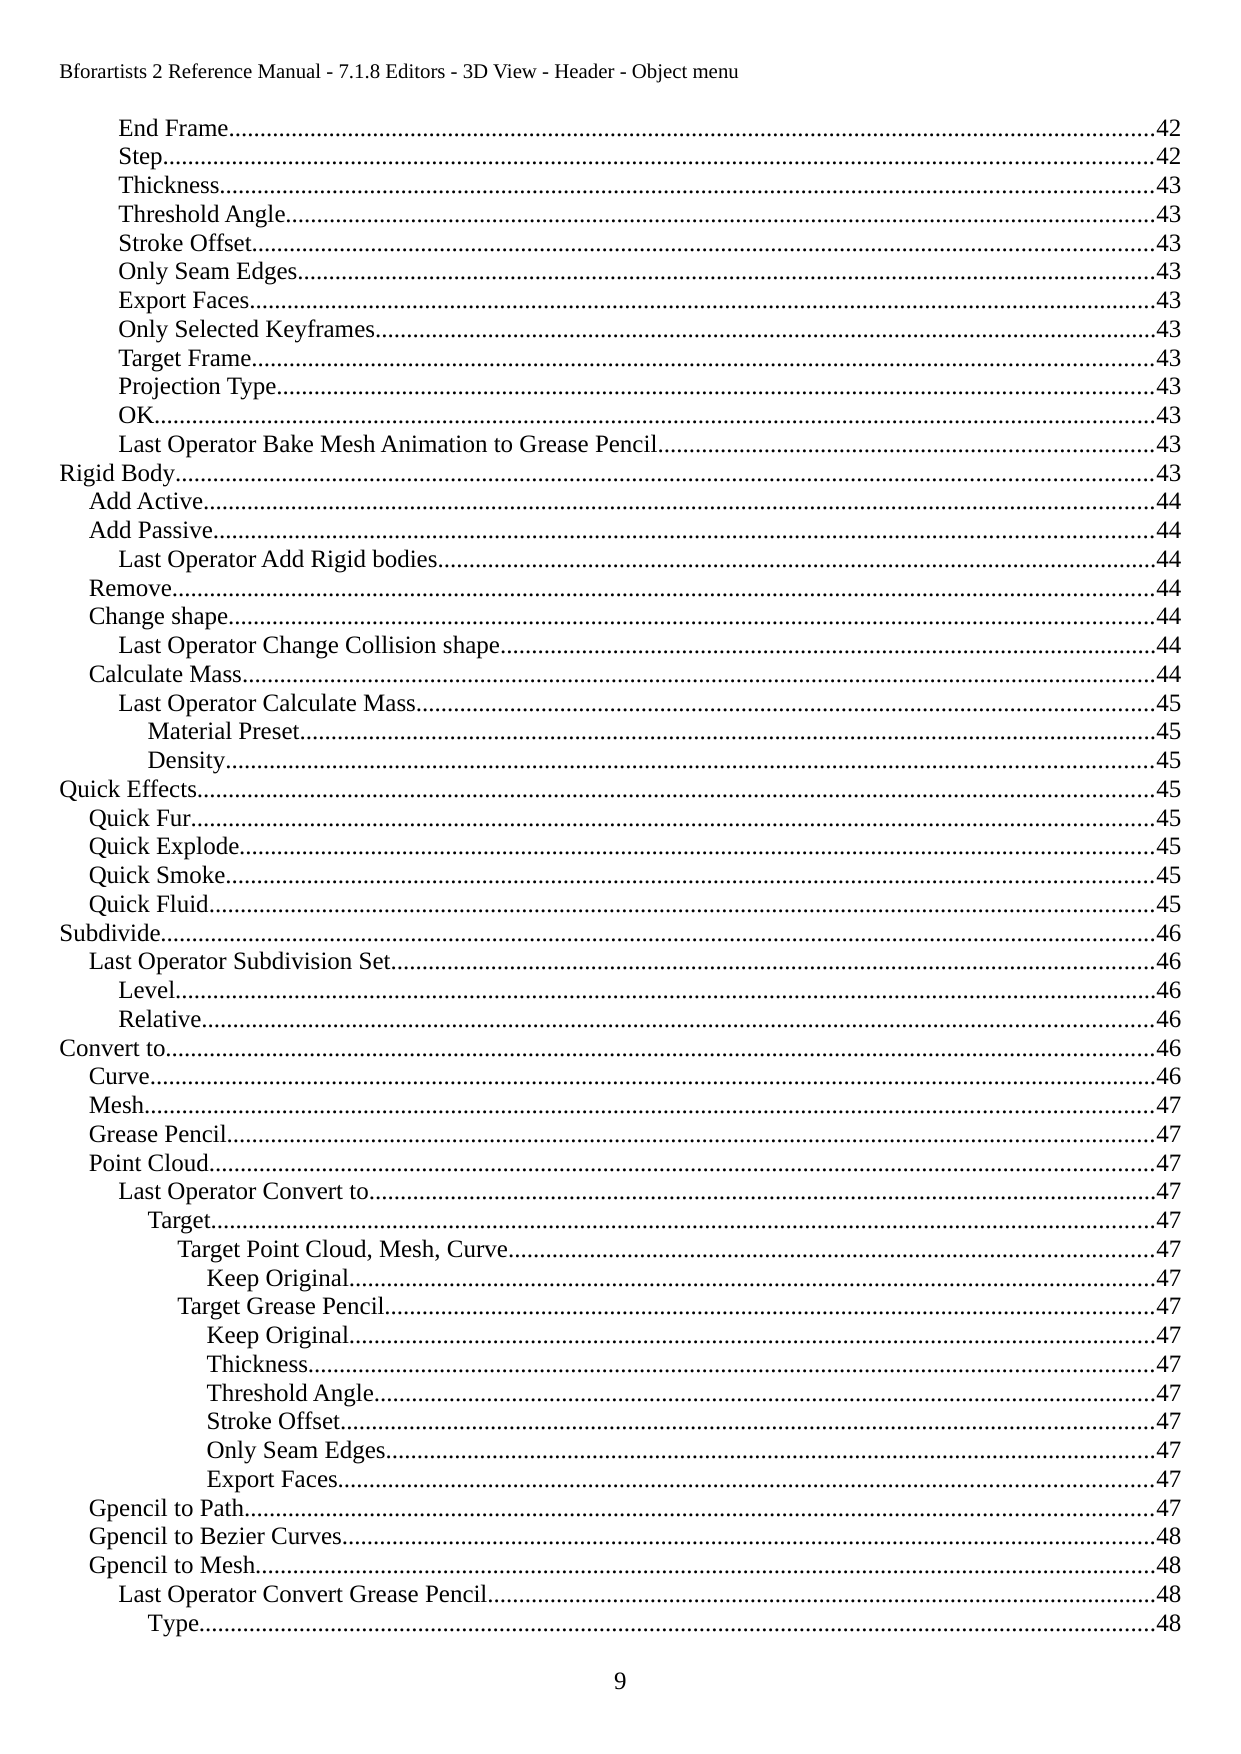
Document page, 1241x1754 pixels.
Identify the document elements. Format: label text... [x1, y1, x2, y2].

text Quick Fur 45 [88, 803, 1181, 831]
text Quick Explode 45 [88, 831, 1181, 860]
text Point Cloud 47 [88, 1148, 1181, 1176]
text Only Selected Keyframes 43 [118, 314, 1181, 343]
text Type 48 [147, 1608, 1181, 1636]
text Density 45 [147, 745, 1181, 774]
text Calculate Mass 44 [88, 659, 1181, 688]
text Thickness 47 [206, 1349, 1181, 1378]
text Mesh 47 [88, 1090, 1181, 1119]
text Only Seam Edges 47 [206, 1435, 1181, 1464]
text Export Faces 43 [118, 285, 1181, 314]
text Export Faces 47 [206, 1464, 1181, 1493]
text Target Point Cloud, Mesh, Curve 47 [177, 1234, 1181, 1263]
text Projection Type 43 [118, 371, 1181, 400]
text Quick Smoke 45 [88, 860, 1181, 889]
text Relative 46 [118, 1004, 1181, 1033]
text Convert to 46 [59, 1033, 1181, 1061]
text Last Operator Subdivision Set 46 [88, 946, 1181, 975]
text Only Seam Edges 43 [118, 256, 1181, 285]
text Threshold Angle 47 [206, 1378, 1181, 1406]
text Last Operator Convert Grease Pencil 48 [118, 1579, 1181, 1608]
text Target Grease Pencil 47 [177, 1291, 1181, 1320]
text Curve 46 [88, 1061, 1181, 1090]
text Add Passive 44 [88, 515, 1181, 544]
text Gpencil to Mesh 48 [88, 1550, 1181, 1579]
text Rigid Body 43 [59, 458, 1181, 486]
text Last Operator Add Rigid bodies 44 [118, 544, 1181, 573]
text Change shape 44 [88, 601, 1181, 630]
text Threshold Angle 43 [118, 199, 1181, 228]
text Target 47 [147, 1205, 1181, 1234]
text Gpencil to Path 47 [88, 1493, 1181, 1521]
text Remove 44 [88, 573, 1181, 601]
text Last Operator Convert to 47 [118, 1176, 1181, 1205]
text Last Operator Calculate Mass 45 [118, 688, 1181, 716]
text Last Operator Bake Mesh Animation to Grease Pencil 43 [118, 429, 1181, 458]
text OK 43 [118, 400, 1181, 429]
text Stroke Offset 47 [206, 1406, 1181, 1435]
text Level 46 [118, 975, 1181, 1004]
text Quick Effects 45 [59, 774, 1181, 803]
text Keep Original 47 [206, 1320, 1181, 1349]
text Material Preset 45 [147, 716, 1181, 745]
text Gpencil to Bezier Curves 48 [88, 1521, 1181, 1550]
text End Frame 42 [118, 113, 1181, 141]
text Target Frame 43 [118, 343, 1181, 371]
text Step 42 [118, 141, 1181, 170]
text Last Operator Change Collision shape 44 [118, 630, 1181, 659]
text Thickness 43 [118, 170, 1181, 199]
text Grease Pencil 47 [88, 1119, 1181, 1148]
text Keep Original 47 [206, 1263, 1181, 1291]
text Add Active 44 [88, 486, 1181, 515]
text Stroke Offset 43 [118, 228, 1181, 256]
text Subdivide 46 [59, 918, 1181, 946]
text Quick Fluid 45 [88, 889, 1181, 918]
